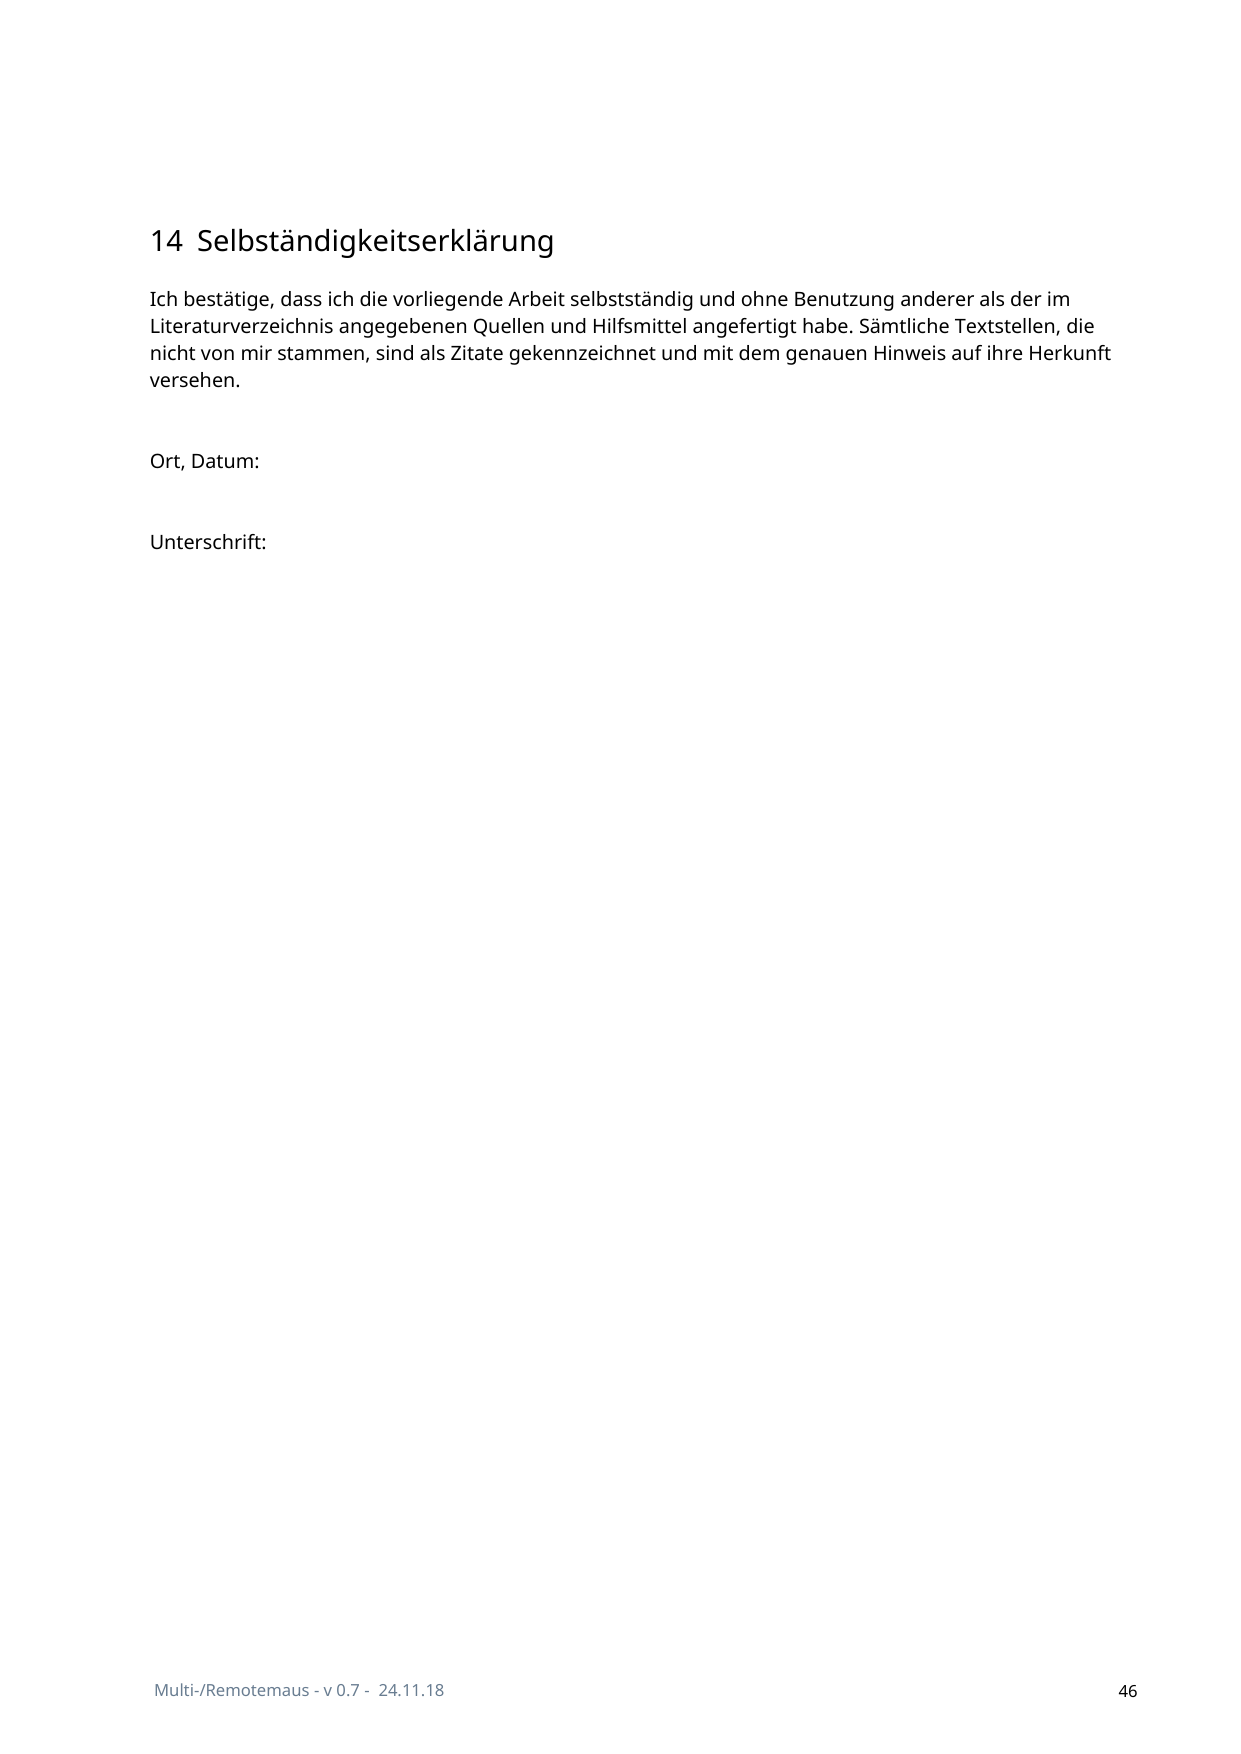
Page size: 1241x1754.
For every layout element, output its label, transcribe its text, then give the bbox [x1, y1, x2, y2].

subtitle Selbständigkeitserklärung [149, 221, 1136, 260]
text Ort, Datum: [149, 447, 1136, 474]
text Ich bestätige, dass ich die vorliegende Arbeit selbstständig und ohne Benutzung anderer als der im Literaturverzeichnis angegebenen Quellen und Hilfsmittel angefertigt habe. Sämtliche Textstellen, die nicht von mir stammen, sind als Zitate gekennzeichnet und mit dem genauen Hinweis auf ihre Herkunft versehen. [149, 285, 1136, 393]
text Unterschrift: [149, 528, 1136, 555]
